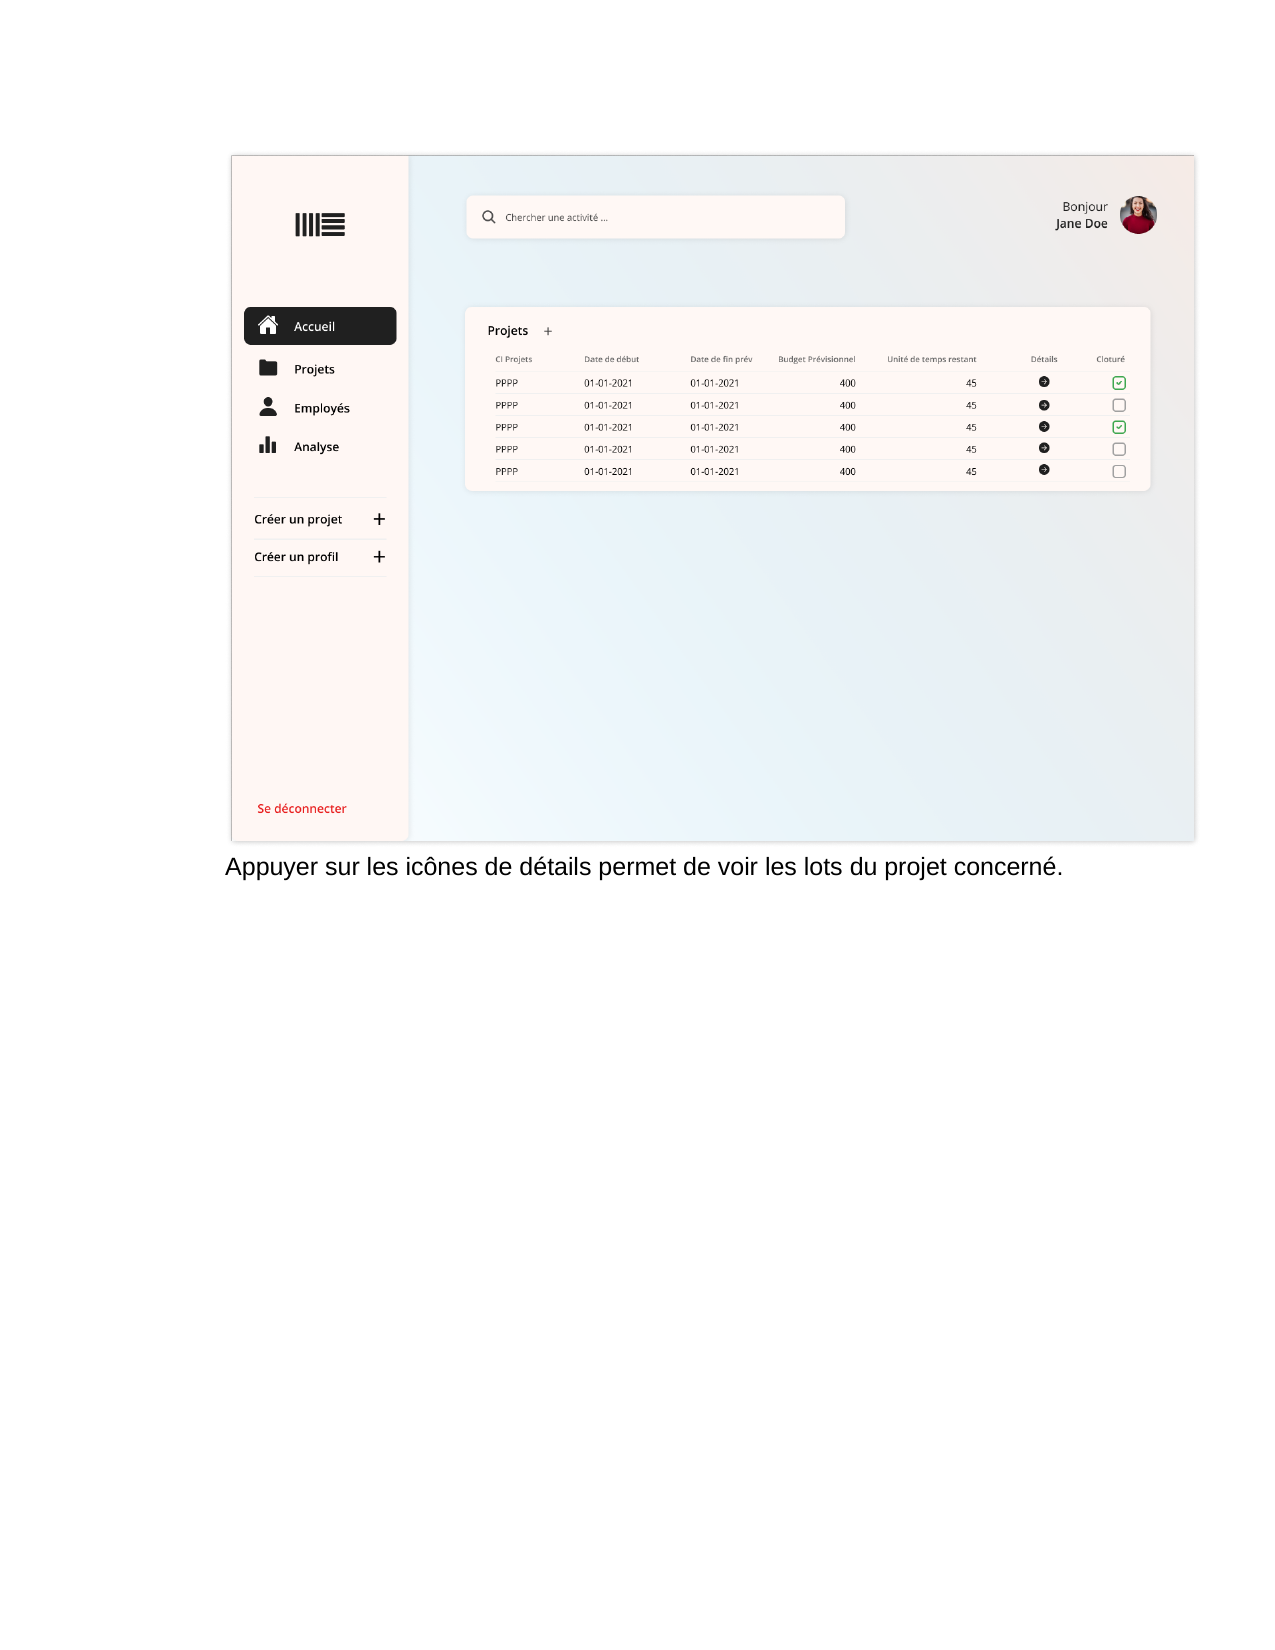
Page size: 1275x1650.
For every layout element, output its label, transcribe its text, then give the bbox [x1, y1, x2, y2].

picture [225, 150, 1200, 848]
text Appuyer sur les icônes de détails permet de voir les lots du projet concerné. [150, 852, 1125, 881]
